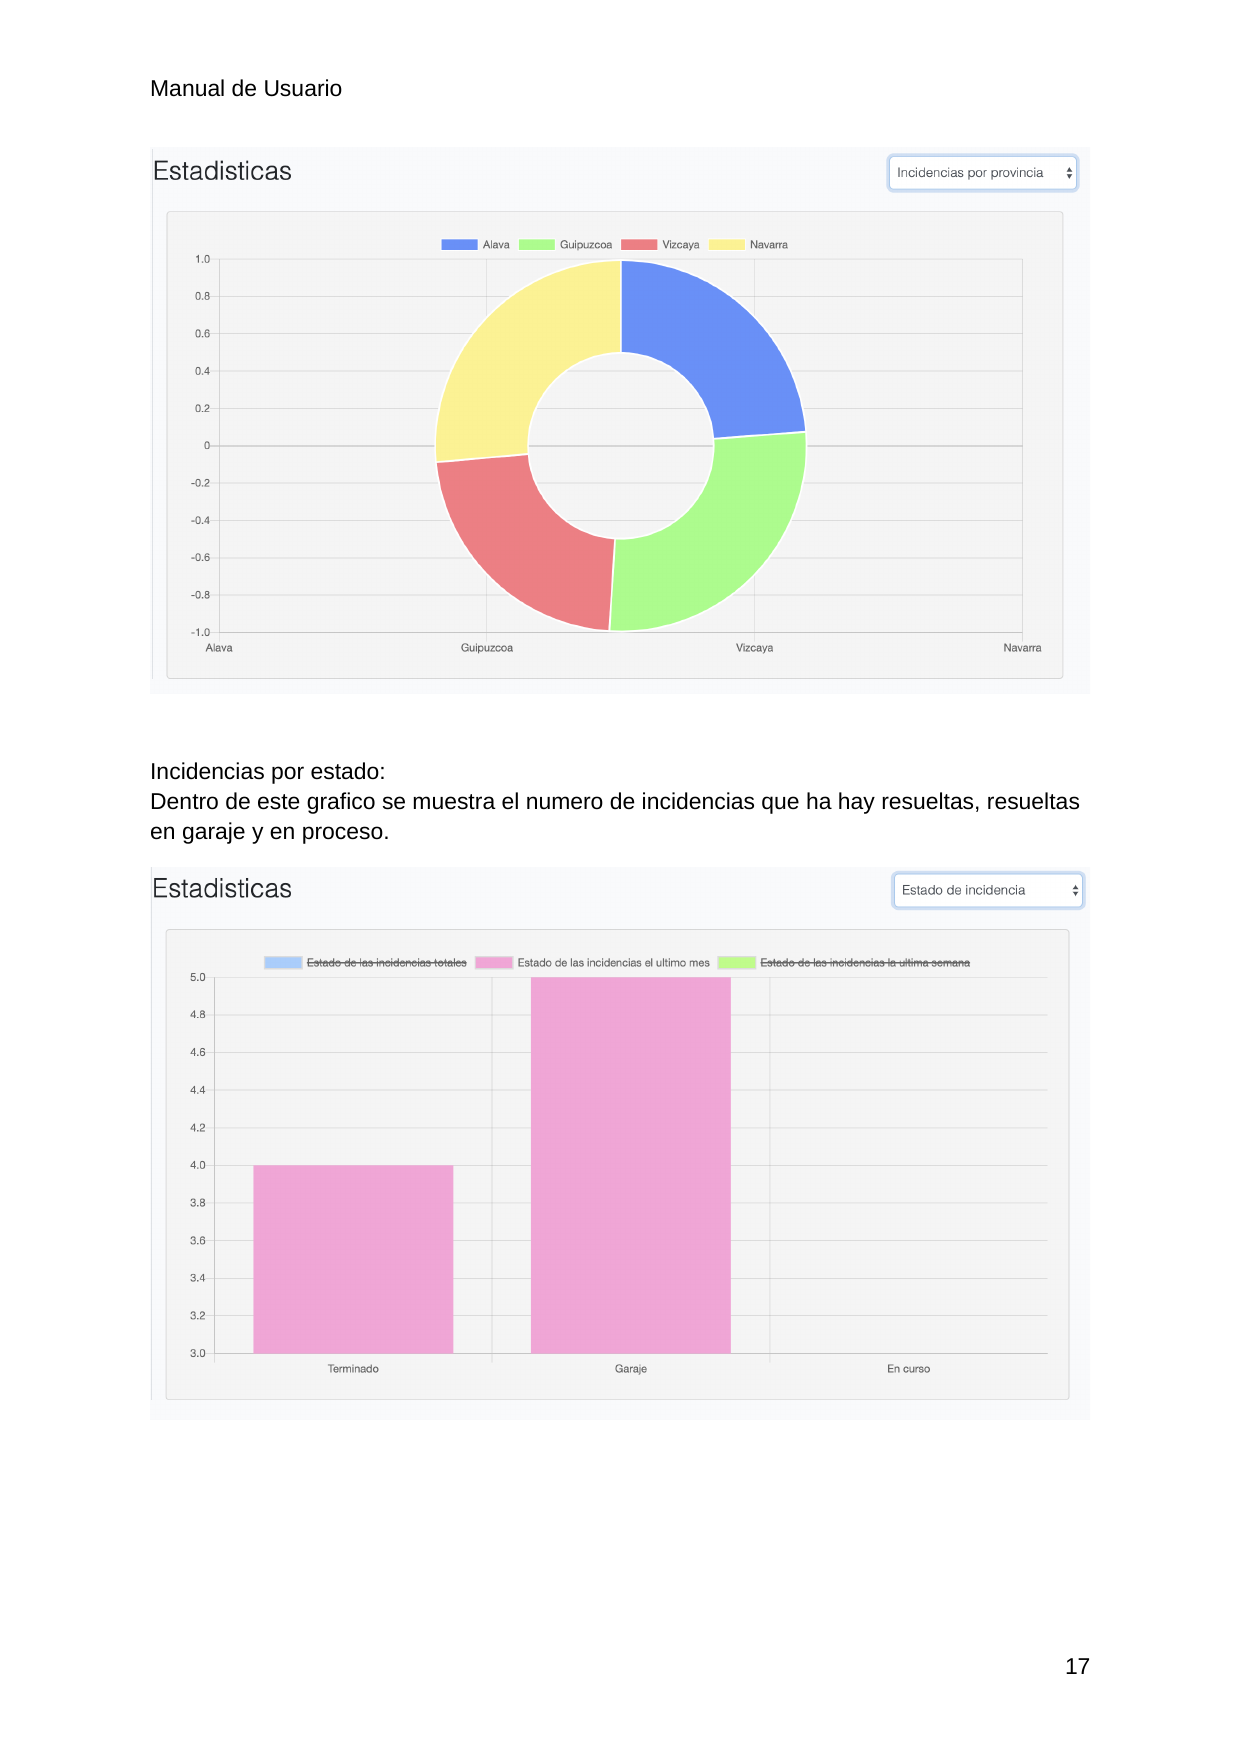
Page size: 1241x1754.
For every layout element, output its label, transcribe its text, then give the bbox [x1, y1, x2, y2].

picture [150, 867, 1091, 1420]
picture [150, 147, 1091, 694]
text Incidencias por estado: [150, 758, 1090, 784]
text Dentro de este grafico se muestra el numero de incidencias que ha hay resueltas, resueltas en garaje y en proceso. [150, 788, 1090, 844]
